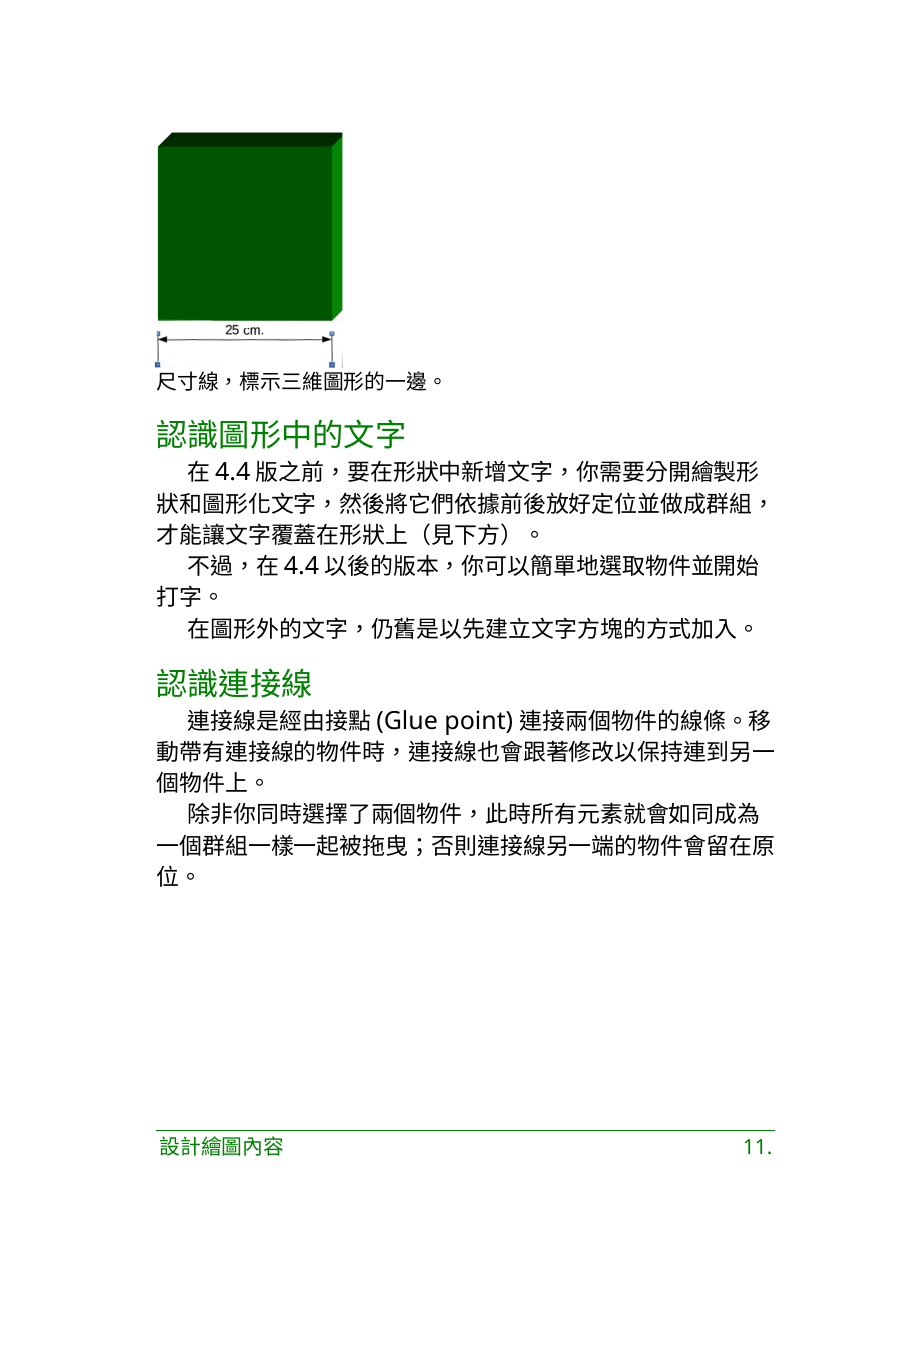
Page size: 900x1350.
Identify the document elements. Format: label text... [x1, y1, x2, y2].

text 連接線是經由接點 (Glue point) 連接兩個物件的線條。移動帶有連接線的物件時，連接線也會跟著修改以保持連到另一個物件上。 [156, 704, 775, 798]
subtitle 認識圖形中的文字 [156, 411, 775, 456]
text 在4.4版之前，要在形狀中新增文字，你需要分開繪製形狀和圖形化文字，然後將它們依據前後放好定位並做成群組，才能讓文字覆蓋在形狀上（見下方）。 [156, 456, 775, 549]
text 在圖形外的文字，仍舊是以先建立文字方塊的方式加入。 [156, 612, 775, 643]
text 除非你同時選擇了兩個物件，此時所有元素就會如同成為一個群組一樣一起被拖曳；否則連接線另一端的物件會留在原位。 [156, 798, 775, 892]
table_cell 尺寸線，標示三維圖形的一邊。 [156, 127, 775, 395]
picture [155, 130, 343, 368]
text 不過，在4.4以後的版本，你可以簡單地選取物件並開始打字。 [156, 549, 775, 612]
subtitle 認識連接線 [156, 659, 775, 704]
